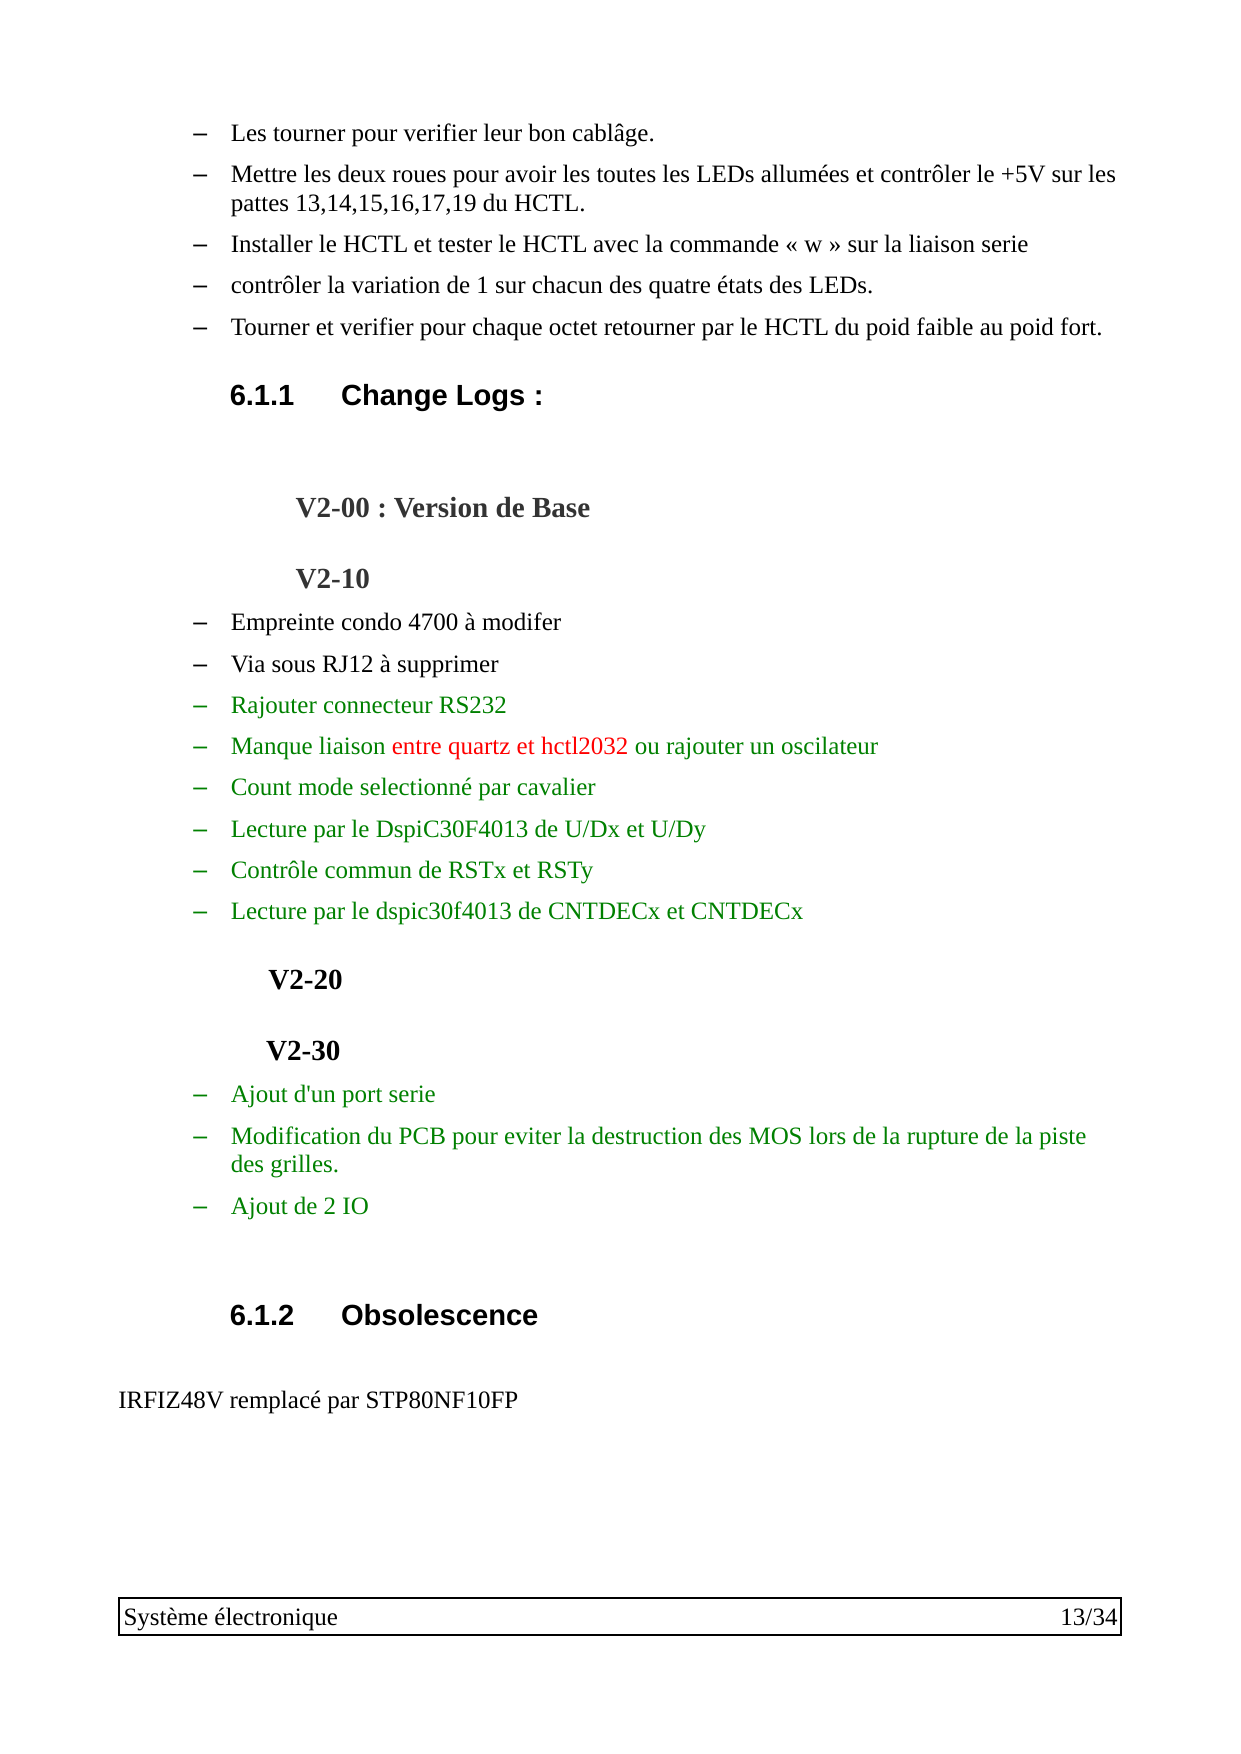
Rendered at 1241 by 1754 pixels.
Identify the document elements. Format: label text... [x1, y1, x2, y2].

list Ajout de 2 IO [193, 1191, 1122, 1219]
list Mettre les deux roues pour avoir les toutes les LEDs allumées et contrôler le +5V sur les pattes 13,14,15,16,17,19 du HCTL. [193, 159, 1122, 217]
subtitle V2-30 [118, 1033, 1122, 1067]
list Empreinte condo 4700 à modifer [193, 607, 1122, 636]
list Manque liaison entre quartz et hctl2032 ou rajouter un oscilateur [193, 731, 1122, 760]
list Count mode selectionné par cavalier [193, 772, 1122, 801]
list Tourner et verifier pour chaque octet retourner par le HCTL du poid faible au poid fort. [193, 312, 1122, 341]
subtitle V2-00 : Version de Base [295, 490, 1122, 524]
list Lecture par le DspiC30F4013 de U/Dx et U/Dy [193, 814, 1122, 842]
list Via sous RJ12 à supprimer [193, 649, 1122, 677]
subtitle V2-10 [295, 561, 1122, 595]
list Contrôle commun de RSTx et RSTy [193, 855, 1122, 884]
subtitle Change Logs : [193, 378, 1122, 412]
text IRFIZ48V remplacé par STP80NF10FP [118, 1386, 1122, 1414]
list Les tourner pour verifier leur bon cablâge. [193, 118, 1122, 147]
list Installer le HCTL et tester le HCTL avec la commande « w » sur la liaison serie [193, 229, 1122, 258]
list Modification du PCB pour eviter la destruction des MOS lors de la rupture de la piste des grilles. [193, 1121, 1122, 1178]
list Lecture par le dspic30f4013 de CNTDECx et CNTDECx [193, 896, 1122, 925]
subtitle Obsolescence [193, 1298, 1122, 1332]
list Rajouter connecteur RS232 [193, 690, 1122, 719]
list contrôler la variation de 1 sur chacun des quatre états des LEDs. [193, 271, 1122, 299]
list Ajout d'un port serie [193, 1079, 1122, 1108]
subtitle V2-20 [231, 962, 1122, 996]
